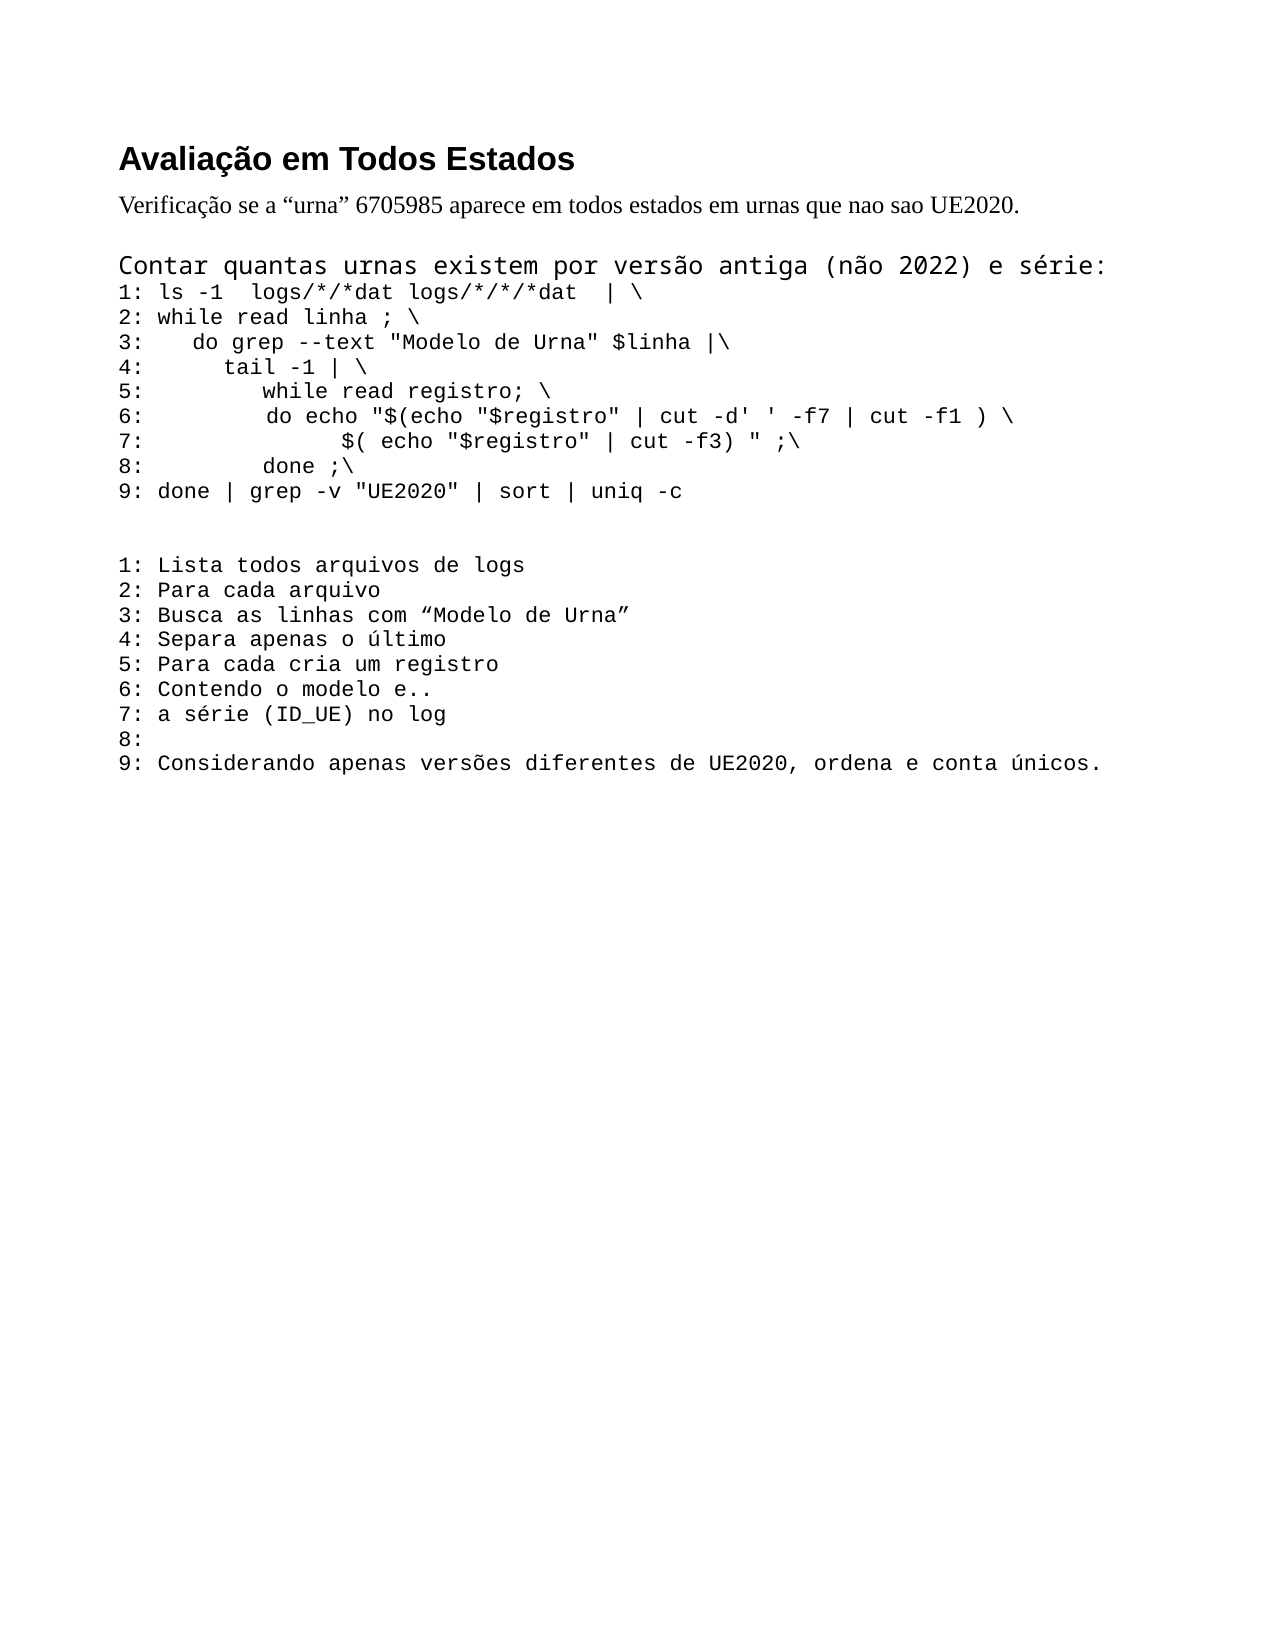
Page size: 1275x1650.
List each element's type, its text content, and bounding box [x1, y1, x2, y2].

text 4: tail -1 | \ [118, 356, 1157, 381]
text 8: [118, 728, 1157, 752]
text 1: ls -1 logs/*/*dat logs/*/*/*dat | \ [118, 281, 1157, 306]
text Verificação se a “urna” 6705985 aparece em todos estados em urnas que nao sao UE2020. Contar quantas urnas existem por versão antiga (não 2022) e série: [118, 190, 1157, 281]
text 1: Lista todos arquivos de logs [118, 554, 1157, 579]
text 6: do echo "$(echo "$registro" | cut -d' ' -f7 | cut -f1 ) \ [118, 405, 1157, 430]
text 5: while read registro; \ [118, 381, 1157, 405]
text 2: while read linha ; \ [118, 306, 1157, 331]
text 7: $( echo "$registro" | cut -f3) " ;\ [118, 430, 1157, 455]
text 4: Separa apenas o último [118, 628, 1157, 653]
text 2: Para cada arquivo [118, 579, 1157, 604]
text 8: done ;\ [118, 455, 1157, 480]
text 7: a série (ID_UE) no log [118, 703, 1157, 728]
text 3: do grep --text "Modelo de Urna" $linha |\ [118, 331, 1157, 356]
text 3: Busca as linhas com “Modelo de Urna” [118, 604, 1157, 628]
text 5: Para cada cria um registro [118, 653, 1157, 678]
subtitle Avaliação em Todos Estados [118, 139, 1157, 177]
text 6: Contendo o modelo e.. [118, 678, 1157, 703]
text 9: Considerando apenas versões diferentes de UE2020, ordena e conta únicos. [118, 752, 1157, 777]
text 9: done | grep -v "UE2020" | sort | uniq -c [118, 480, 1157, 504]
